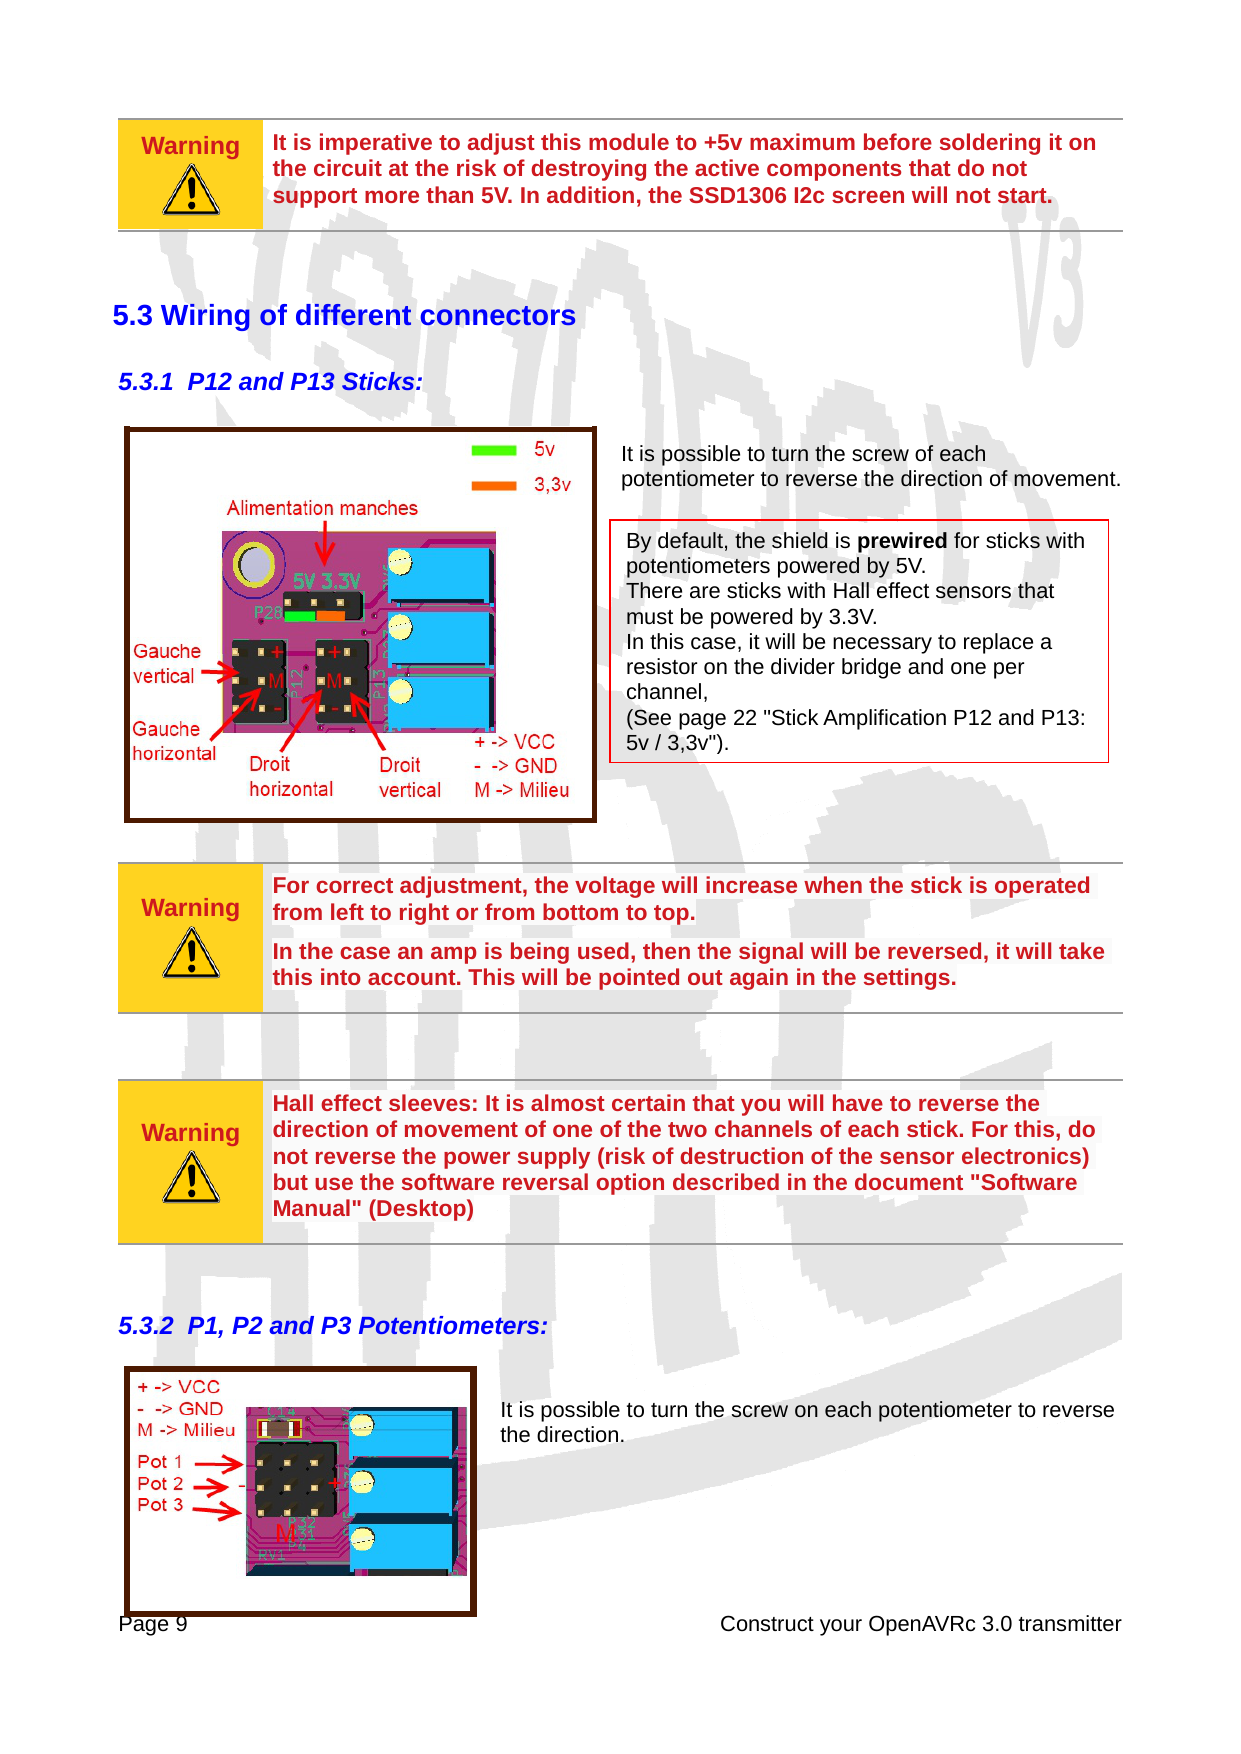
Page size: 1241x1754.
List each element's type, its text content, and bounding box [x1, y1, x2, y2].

text It is possible to turn the screw of each potentiometer to reverse the direction of movement. [597, 441, 1122, 491]
subtitle 5.3 Wiring of different connectors [112, 297, 1122, 331]
text It is possible to turn the screw on each potentiometer to reverse the direction. [477, 1397, 1122, 1447]
table_header Warning [118, 120, 263, 229]
table_header Warning [118, 1081, 263, 1243]
table_header It is imperative to adjust this module to +5v maximum before soldering it on the circuit at the risk of destroying the active components that do not support more than 5V. In addition, the SSD1306 I2c screen will not start. [264, 120, 1122, 229]
picture [158, 1146, 224, 1207]
text By default, the shield is prewired for sticks with potentiometers powered by 5V. [626, 528, 1093, 578]
picture [158, 159, 224, 219]
subtitle 5.3.1 P12 and P13 Sticks: [118, 366, 1122, 395]
table_header For correct adjustment, the voltage will increase when the stick is operated from left to right or from bottom to top. In the case an amp is being used, then the signal will be reversed, it will take this into account. This will be pointed out again in the settings. [264, 864, 1122, 1012]
table_header Hall effect sleeves: It is almost certain that you will have to reverse the direction of movement of one of the two channels of each stick. For this, do not reverse the power supply (risk of destruction of the sensor electronics) but use the software reversal option described in the document "Software Manual" (Desktop) [264, 1081, 1122, 1243]
subtitle 5.3.2 P1, P2 and P3 Potentiometers: [118, 1311, 1122, 1340]
picture [158, 922, 224, 982]
table_header Warning [118, 864, 263, 1012]
text There are sticks with Hall effect sensors that must be powered by 3.3V. [626, 578, 1093, 629]
text In this case, it will be necessary to replace a resistor on the divider bridge and one per channel, (See page 22 "Stick Amplification P12 and P13: 5v / 3,3v"). [626, 629, 1093, 754]
